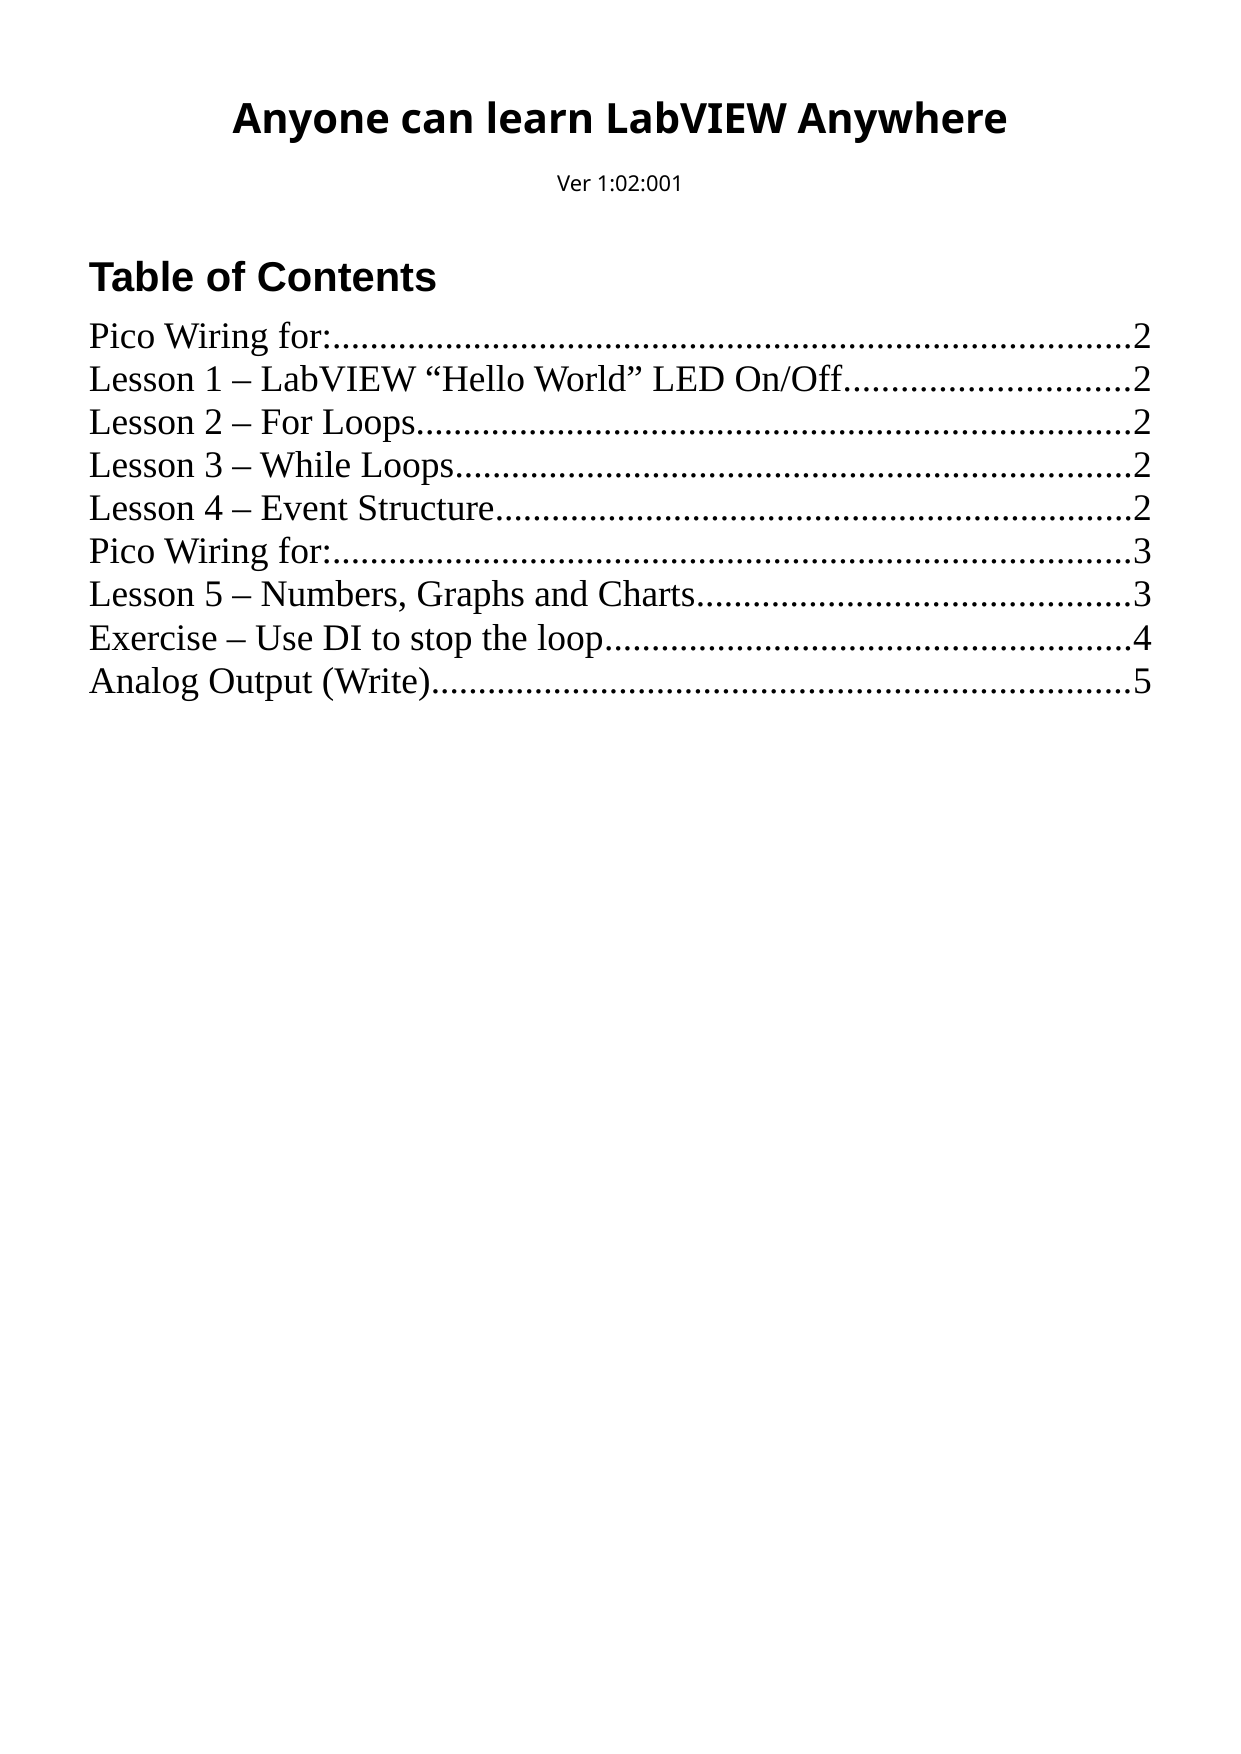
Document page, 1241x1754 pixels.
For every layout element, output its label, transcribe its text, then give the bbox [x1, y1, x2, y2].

text Analog Output (Write) 5 [88, 658, 1152, 701]
text Lesson 1 – LabVIEW “Hello World” LED On/Off 2 [88, 356, 1152, 399]
text Lesson 3 – While Loops 2 [88, 442, 1152, 486]
text Lesson 4 – Event Structure 2 [88, 486, 1152, 529]
subtitle Table of Contents [88, 253, 1152, 301]
text Pico Wiring for: 2 [88, 313, 1152, 356]
text Lesson 2 – For Loops 2 [88, 399, 1152, 442]
text Lesson 5 – Numbers, Graphs and Charts 3 [88, 572, 1152, 615]
text Pico Wiring for: 3 [88, 529, 1152, 572]
text Exercise – Use DI to stop the loop 4 [88, 615, 1152, 658]
